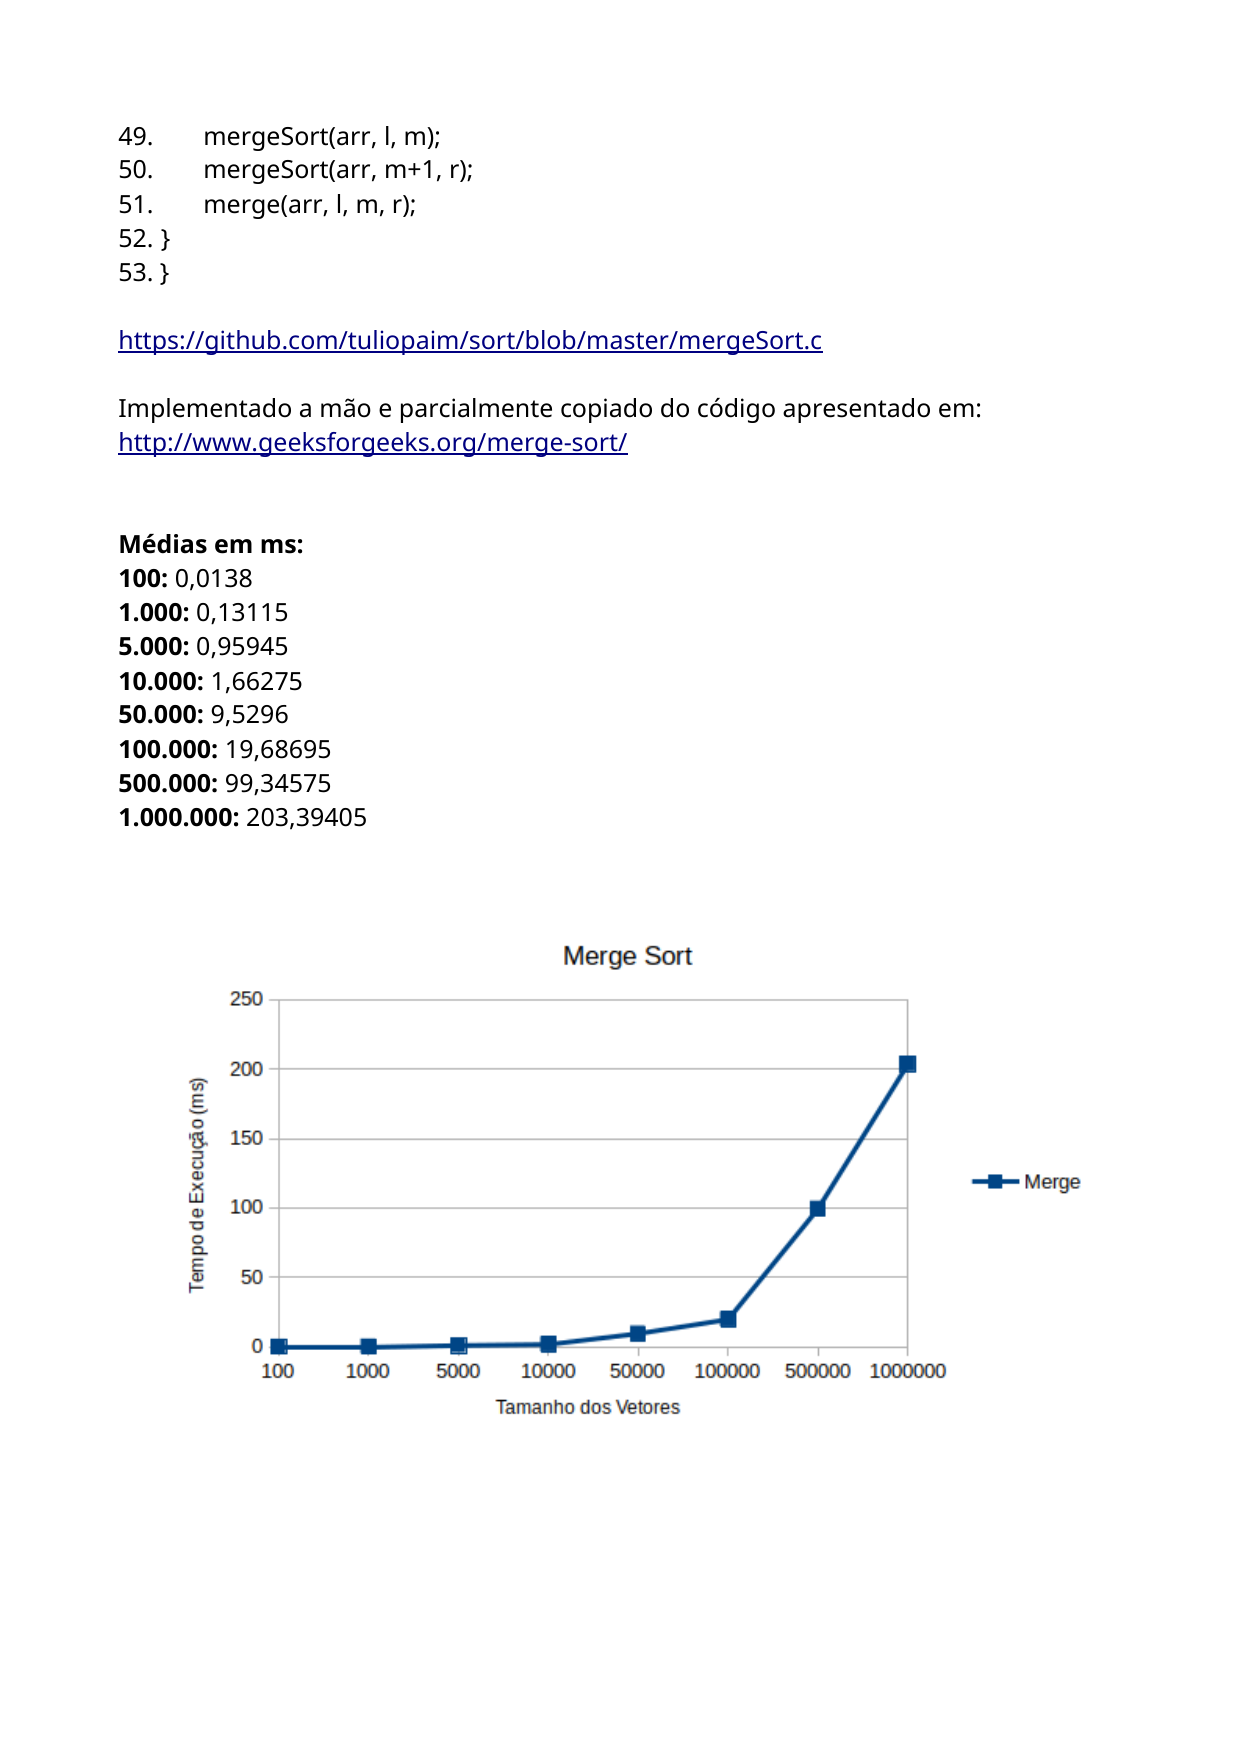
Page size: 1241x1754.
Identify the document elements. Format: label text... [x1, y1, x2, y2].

text 50.000: 9,5296 [118, 697, 1122, 731]
text 52. } [118, 220, 1122, 254]
text 500.000: 99,34575 [118, 765, 1122, 799]
text 51. merge(arr, l, m, r); [118, 186, 1122, 220]
text 5.000: 0,95945 [118, 629, 1122, 663]
text 49. mergeSort(arr, l, m); [118, 118, 1122, 152]
text 53. } [118, 254, 1122, 288]
picture [155, 915, 1101, 1447]
text https://github.com/tuliopaim/sort/blob/master/mergeSort.c [118, 322, 1122, 357]
text 1.000: 0,13115 [118, 595, 1122, 629]
text 1.000.000: 203,39405 [118, 799, 1122, 833]
text 50. mergeSort(arr, m+1, r); [118, 152, 1122, 186]
text 100.000: 19,68695 [118, 731, 1122, 765]
text 10.000: 1,66275 [118, 663, 1122, 697]
text 100: 0,0138 [118, 561, 1122, 595]
text Implementado a mão e parcialmente copiado do código apresentado em: http://www.geeksforgeeks.org/merge-sort/ [118, 391, 1122, 459]
text Médias em ms: [118, 527, 1122, 561]
